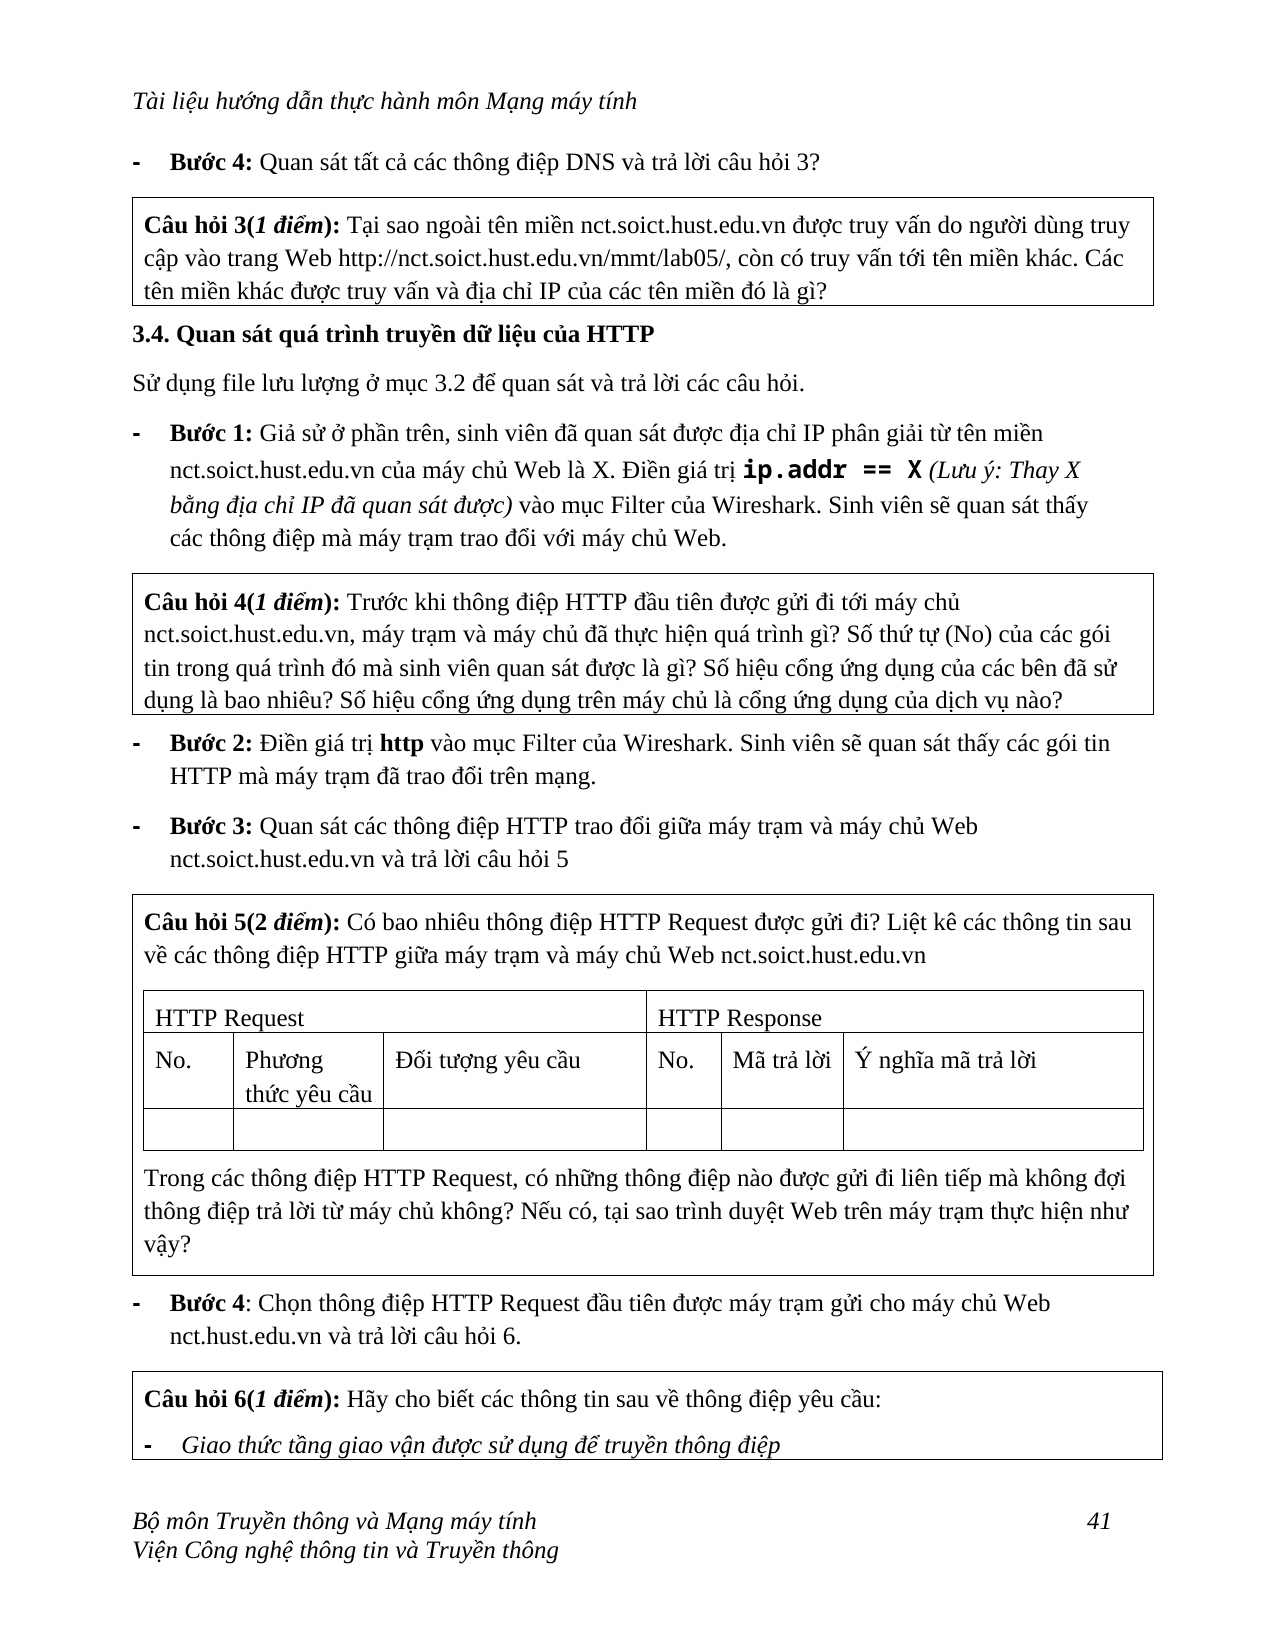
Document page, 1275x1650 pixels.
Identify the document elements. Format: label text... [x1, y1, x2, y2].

table_cell [234, 1109, 383, 1150]
list Bước 4: Quan sát tất cả các thông điệp DNS và trả lời câu hỏi 3? [132, 147, 1125, 176]
list Bước 2: Điền giá trị http vào mục Filter của Wireshark. Sinh viên sẽ quan sát thấy các gói tin HTTP mà máy trạm đã trao đổi trên mạng. [132, 728, 1125, 790]
table_header Câu hỏi 3(1 điểm): Tại sao ngoài tên miền nct.soict.hust.edu.vn được truy vấn do người dùng truy cập vào trang Web http://nct.soict.hust.edu.vn/mmt/lab05/, còn có truy vấn tới tên miền khác. Các tên miền khác được truy vấn và địa chỉ IP của các tên miền đó là gì? [133, 198, 1153, 305]
table_cell [384, 1109, 646, 1150]
list Bước 3: Quan sát các thông điệp HTTP trao đổi giữa máy trạm và máy chủ Web nct.soict.hust.edu.vn và trả lời câu hỏi 5 [132, 811, 1125, 873]
table_header Câu hỏi 5(2 điểm): Có bao nhiêu thông điệp HTTP Request được gửi đi? Liệt kê các thông tin sau về các thông điệp HTTP giữa máy trạm và máy chủ Web nct.soict.hust.edu.vn Trong các thông điệp HTTP Request, có những thông điệp nào được gửi đi liên tiếp mà không đợi thông điệp trả lời từ máy chủ không? Nếu có, tại sao trình duyệt Web trên máy trạm thực hiện như vậy? [133, 895, 1153, 1275]
table_cell Phương thức yêu cầu [234, 1033, 383, 1107]
table_cell [722, 1109, 843, 1150]
table_cell [647, 1109, 721, 1150]
table_cell No. [647, 1033, 721, 1107]
list Bước 1: Giả sử ở phần trên, sinh viên đã quan sát được địa chỉ IP phân giải từ tên miền nct.soict.hust.edu.vn của máy chủ Web là X. Điền giá trị ip.addr == X (Lưu ý: Thay X bằng địa chỉ IP đã quan sát được) vào mục Filter của Wireshark. Sinh viên sẽ quan sát thấy các thông điệp mà máy trạm trao đổi với máy chủ Web. [132, 418, 1125, 552]
table_cell Ý nghĩa mã trả lời [844, 1033, 1143, 1107]
table_cell No. [144, 1033, 233, 1107]
list Bước 4: Chọn thông điệp HTTP Request đầu tiên được máy trạm gửi cho máy chủ Web nct.hust.edu.vn và trả lời câu hỏi 6. [132, 1288, 1125, 1350]
table_cell Đối tượng yêu cầu [384, 1033, 646, 1107]
table_header Câu hỏi 4(1 điểm): Trước khi thông điệp HTTP đầu tiên được gửi đi tới máy chủ nct.soict.hust.edu.vn, máy trạm và máy chủ đã thực hiện quá trình gì? Số thứ tự (No) của các gói tin trong quá trình đó mà sinh viên quan sát được là gì? Số hiệu cổng ứng dụng của các bên đã sử dụng là bao nhiêu? Số hiệu cổng ứng dụng trên máy chủ là cổng ứng dụng của dịch vụ nào? [133, 574, 1153, 714]
table_cell Mã trả lời [722, 1033, 843, 1107]
text 3.4. Quan sát quá trình truyền dữ liệu của HTTP [132, 319, 1125, 347]
table_cell [144, 1109, 233, 1150]
table_header HTTP Response [647, 991, 1143, 1032]
table_header Câu hỏi 6(1 điểm): Hãy cho biết các thông tin sau về thông điệp yêu cầu: Giao thức tầng giao vận được sử dụng để truyền thông điệp [133, 1372, 1162, 1459]
table_cell [844, 1109, 1143, 1150]
table_header HTTP Request [144, 991, 646, 1032]
text Sử dụng file lưu lượng ở mục 3.2 để quan sát và trả lời các câu hỏi. [132, 368, 1125, 397]
